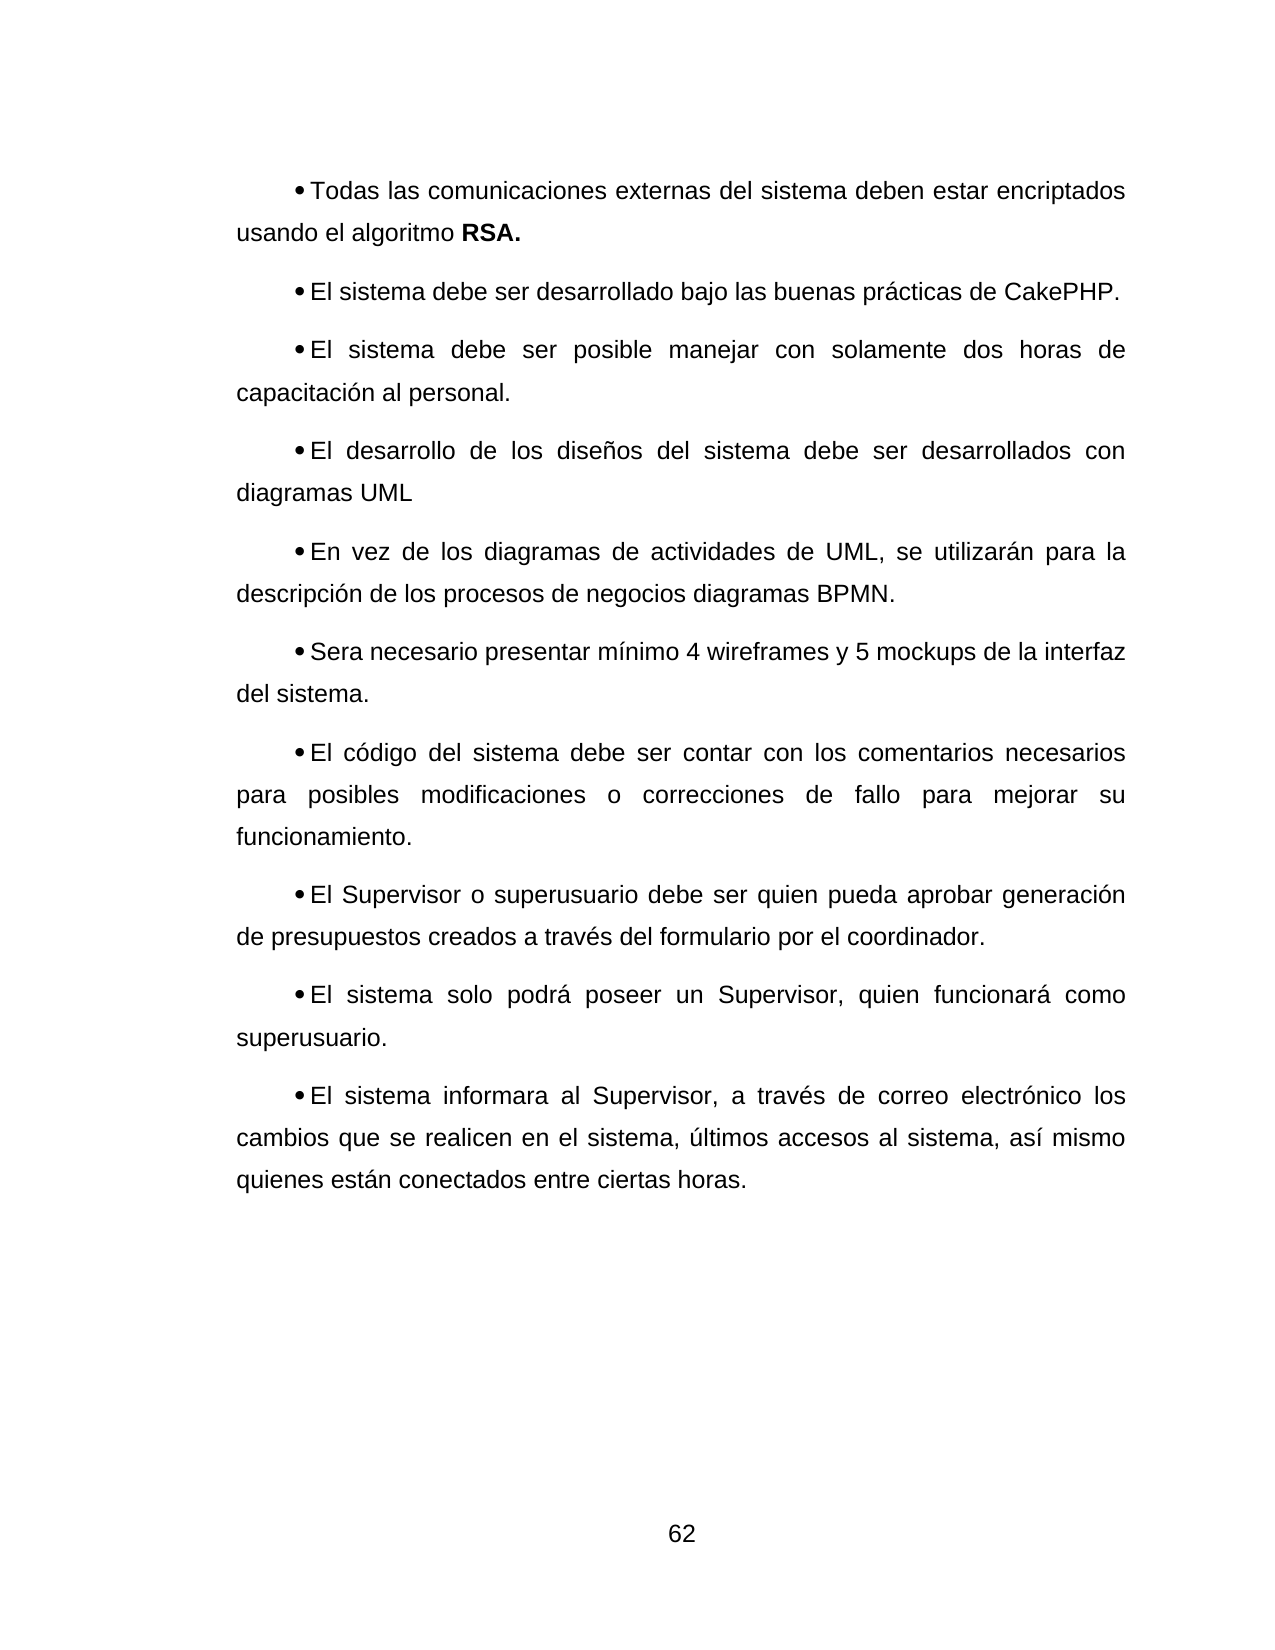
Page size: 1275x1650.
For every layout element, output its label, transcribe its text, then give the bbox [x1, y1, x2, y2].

list El sistema solo podrá poseer un Supervisor, quien funcionará como superusuario. [236, 981, 1127, 1051]
list El sistema debe ser posible manejar con solamente dos horas de capacitación al personal. [236, 336, 1127, 406]
list El Supervisor o superusuario debe ser quien pueda aprobar generación de presupuestos creados a través del formulario por el coordinador. [236, 881, 1127, 951]
list Sera necesario presentar mínimo 4 wireframes y 5 mockups de la interfaz del sistema. [236, 638, 1127, 708]
list En vez de los diagramas de actividades de UML, se utilizarán para la descripción de los procesos de negocios diagramas BPMN. [236, 537, 1127, 607]
list El sistema informara al Supervisor, a través de correo electrónico los cambios que se realicen en el sistema, últimos accesos al sistema, así mismo quienes están conectados entre ciertas horas. [236, 1082, 1127, 1194]
list El sistema debe ser desarrollado bajo las buenas prácticas de CakePHP. [236, 278, 1127, 306]
list El código del sistema debe ser contar con los comentarios necesarios para posibles modificaciones o correcciones de fallo para mejorar su funcionamiento. [236, 738, 1127, 850]
list Todas las comunicaciones externas del sistema deben estar encriptados usando el algoritmo RSA. [236, 177, 1127, 247]
list El desarrollo de los diseños del sistema debe ser desarrollados con diagramas UML [236, 437, 1127, 507]
